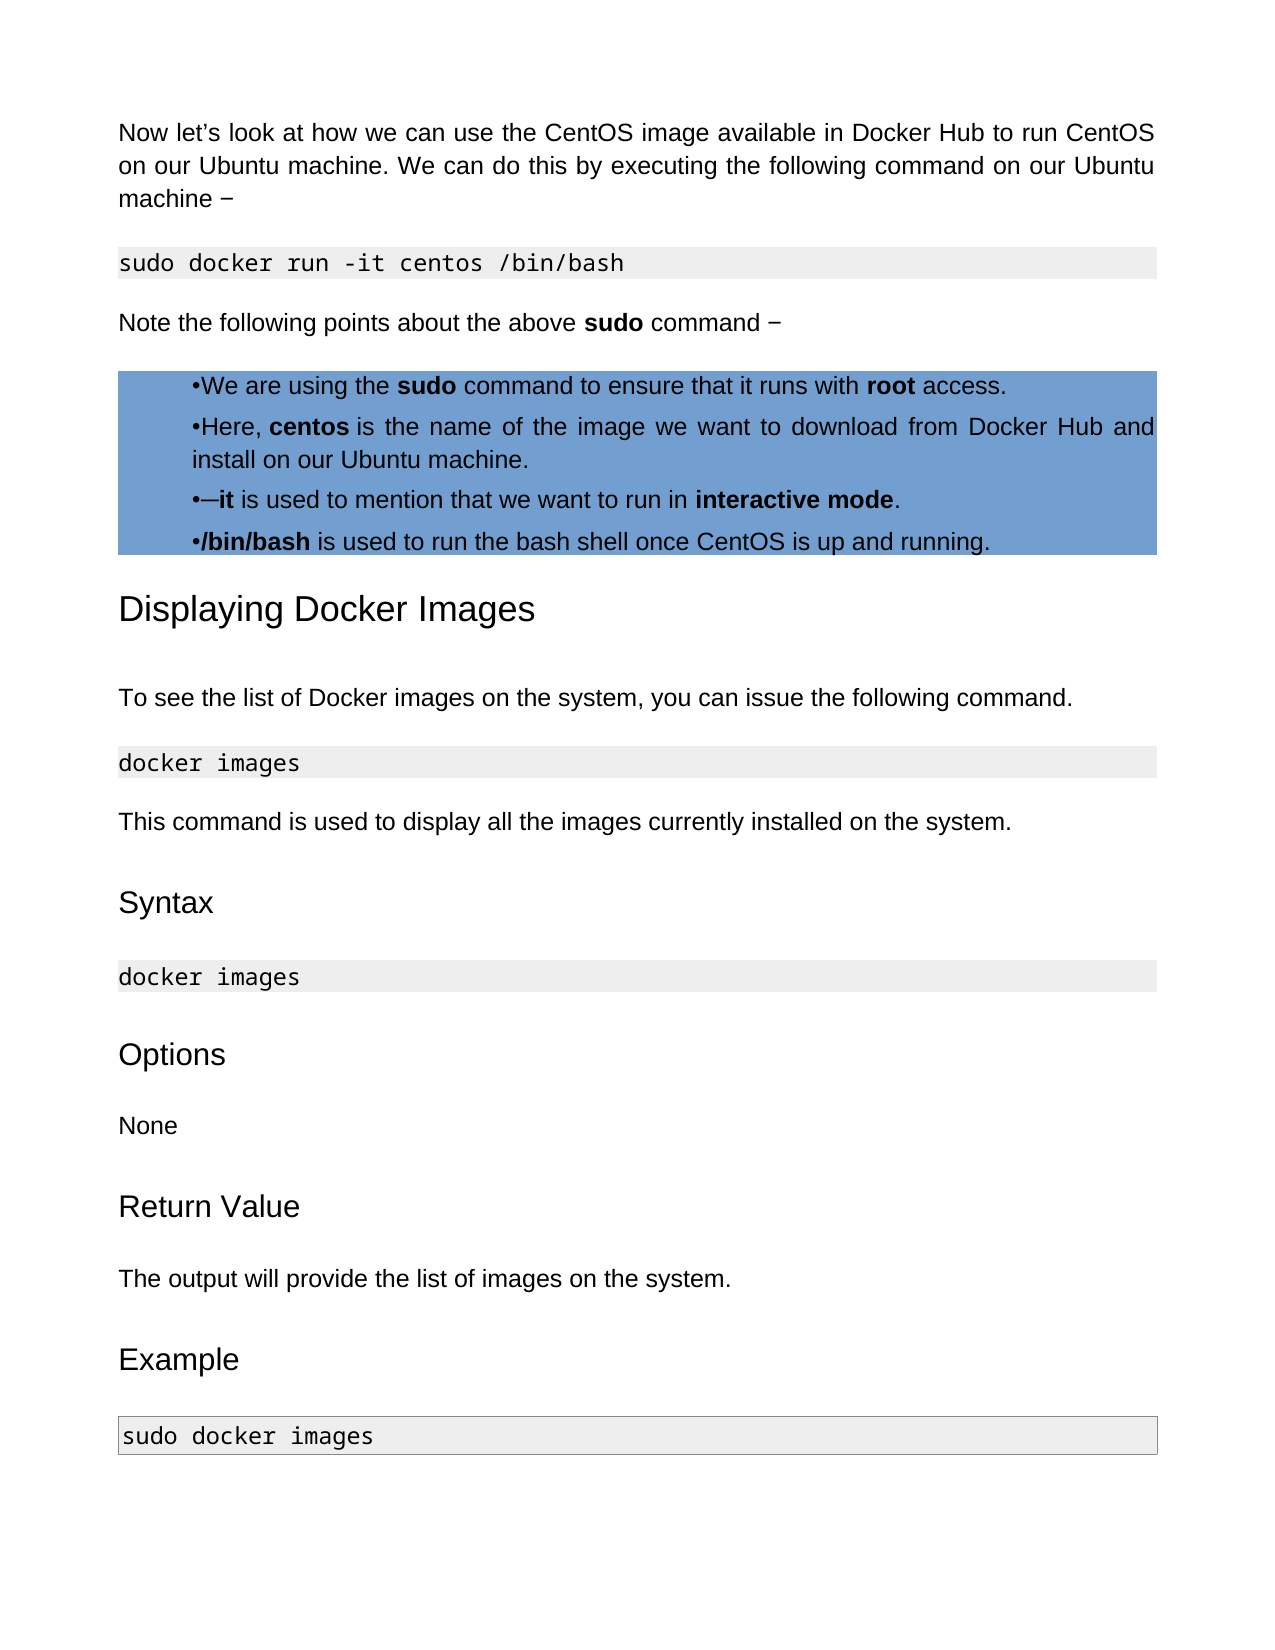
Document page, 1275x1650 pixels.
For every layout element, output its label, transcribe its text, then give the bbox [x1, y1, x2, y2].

text sudo docker run -it centos /bin/bash [118, 247, 1157, 279]
subtitle Options [118, 1036, 1157, 1072]
text docker images [118, 960, 1157, 992]
text The output will provide the list of images on the system. [118, 1263, 1157, 1292]
subtitle Displaying Docker Images [118, 588, 1157, 629]
list /bin/bash is used to run the bash shell once CentOS is up and running. [118, 526, 1157, 555]
subtitle Return Value [118, 1188, 1157, 1224]
text To see the list of Docker images on the system, you can issue the following command. [118, 683, 1157, 712]
list We are using the sudo command to ensure that it runs with root access. [118, 371, 1157, 399]
subtitle Syntax [118, 884, 1157, 920]
text Note the following points about the above sudo command − [118, 308, 1157, 337]
subtitle Example [118, 1341, 1157, 1377]
text None [118, 1111, 1157, 1140]
text This command is used to display all the images currently installed on the system. [118, 807, 1157, 836]
text docker images [118, 746, 1157, 778]
text sudo docker images [119, 1417, 1157, 1454]
list ─it is used to mention that we want to run in interactive mode. [118, 486, 1157, 514]
text Now let’s look at how we can use the CentOS image available in Docker Hub to run CentOS on our Ubuntu machine. We can do this by executing the following command on our Ubuntu machine − [118, 118, 1157, 213]
list Here, centos is the name of the image we want to download from Docker Hub and install on our Ubuntu machine. [118, 412, 1157, 473]
